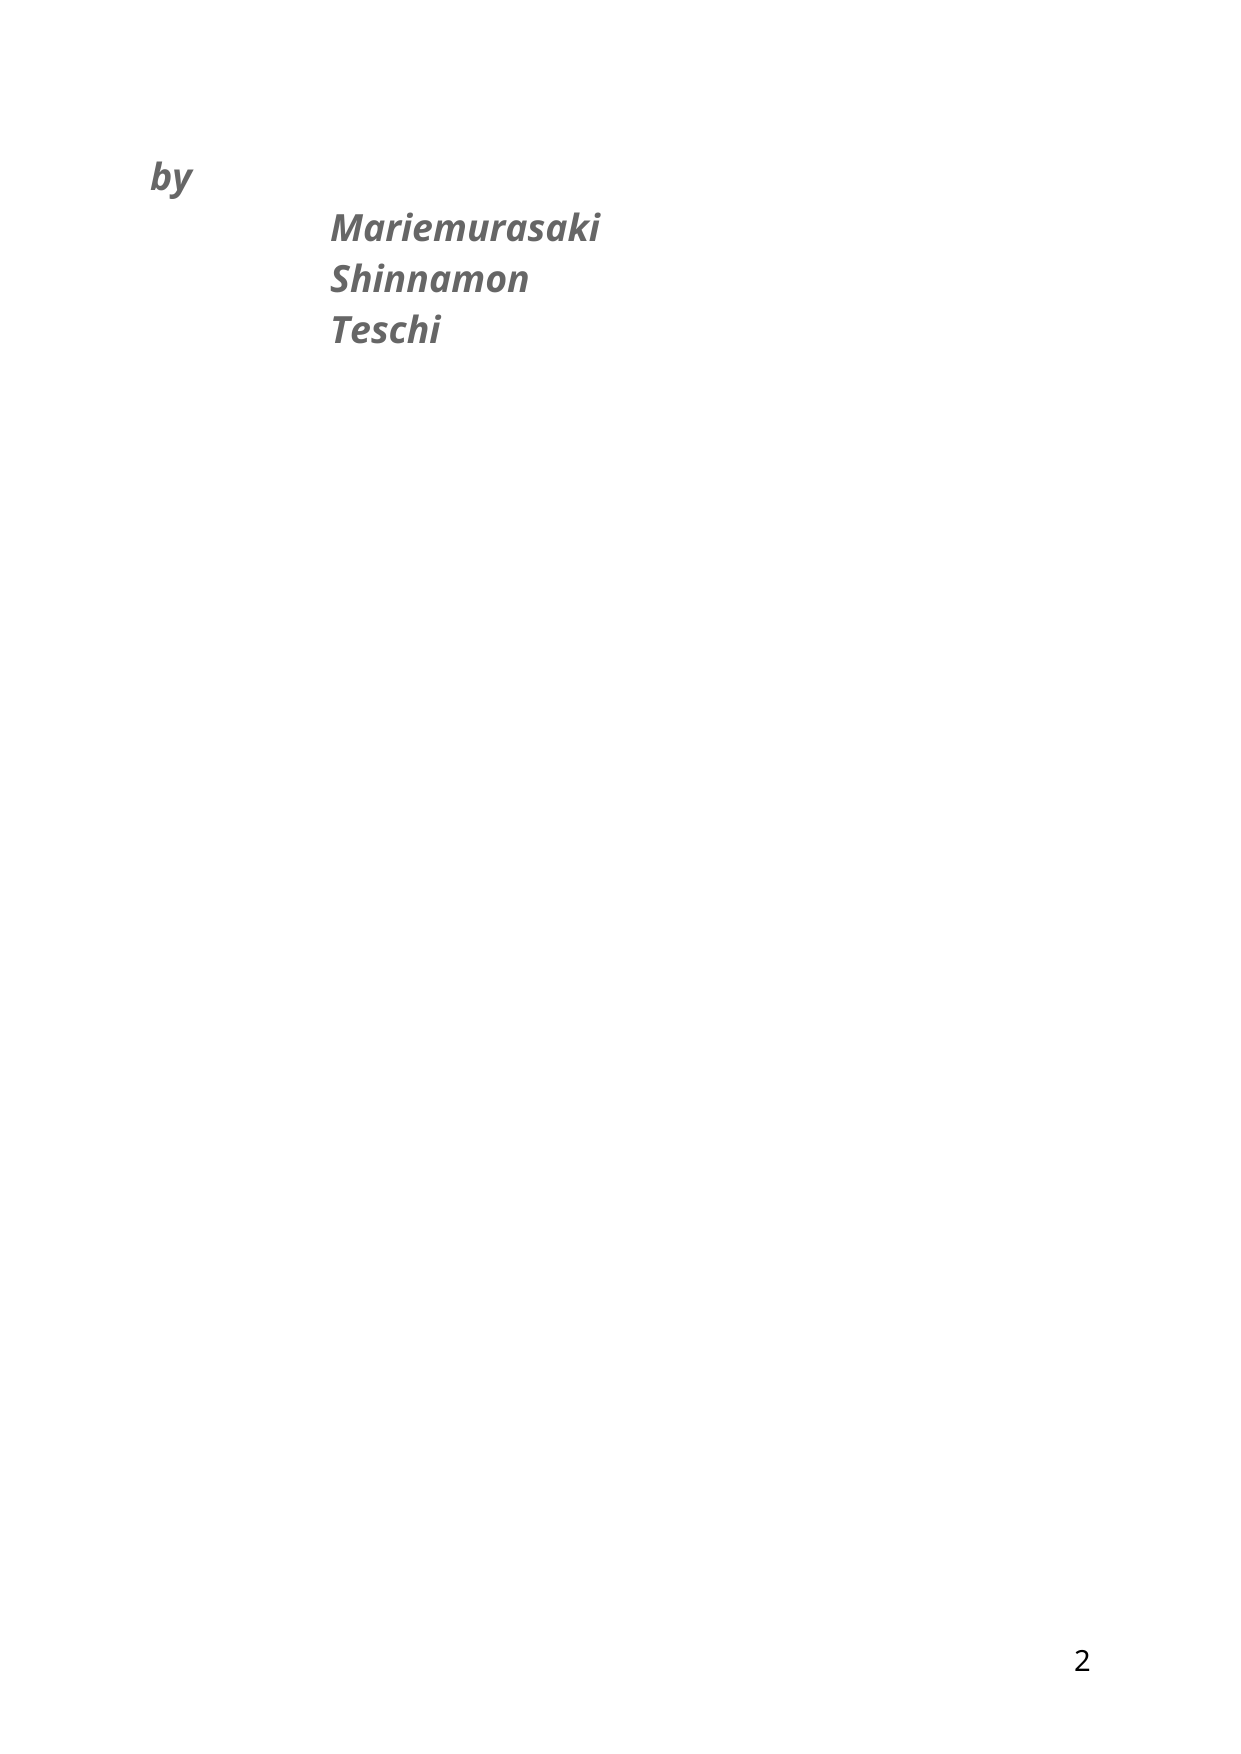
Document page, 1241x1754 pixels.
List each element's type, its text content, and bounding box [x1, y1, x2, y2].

subtitle by Mariemurasaki Shinnamon Teschi [150, 150, 1091, 354]
